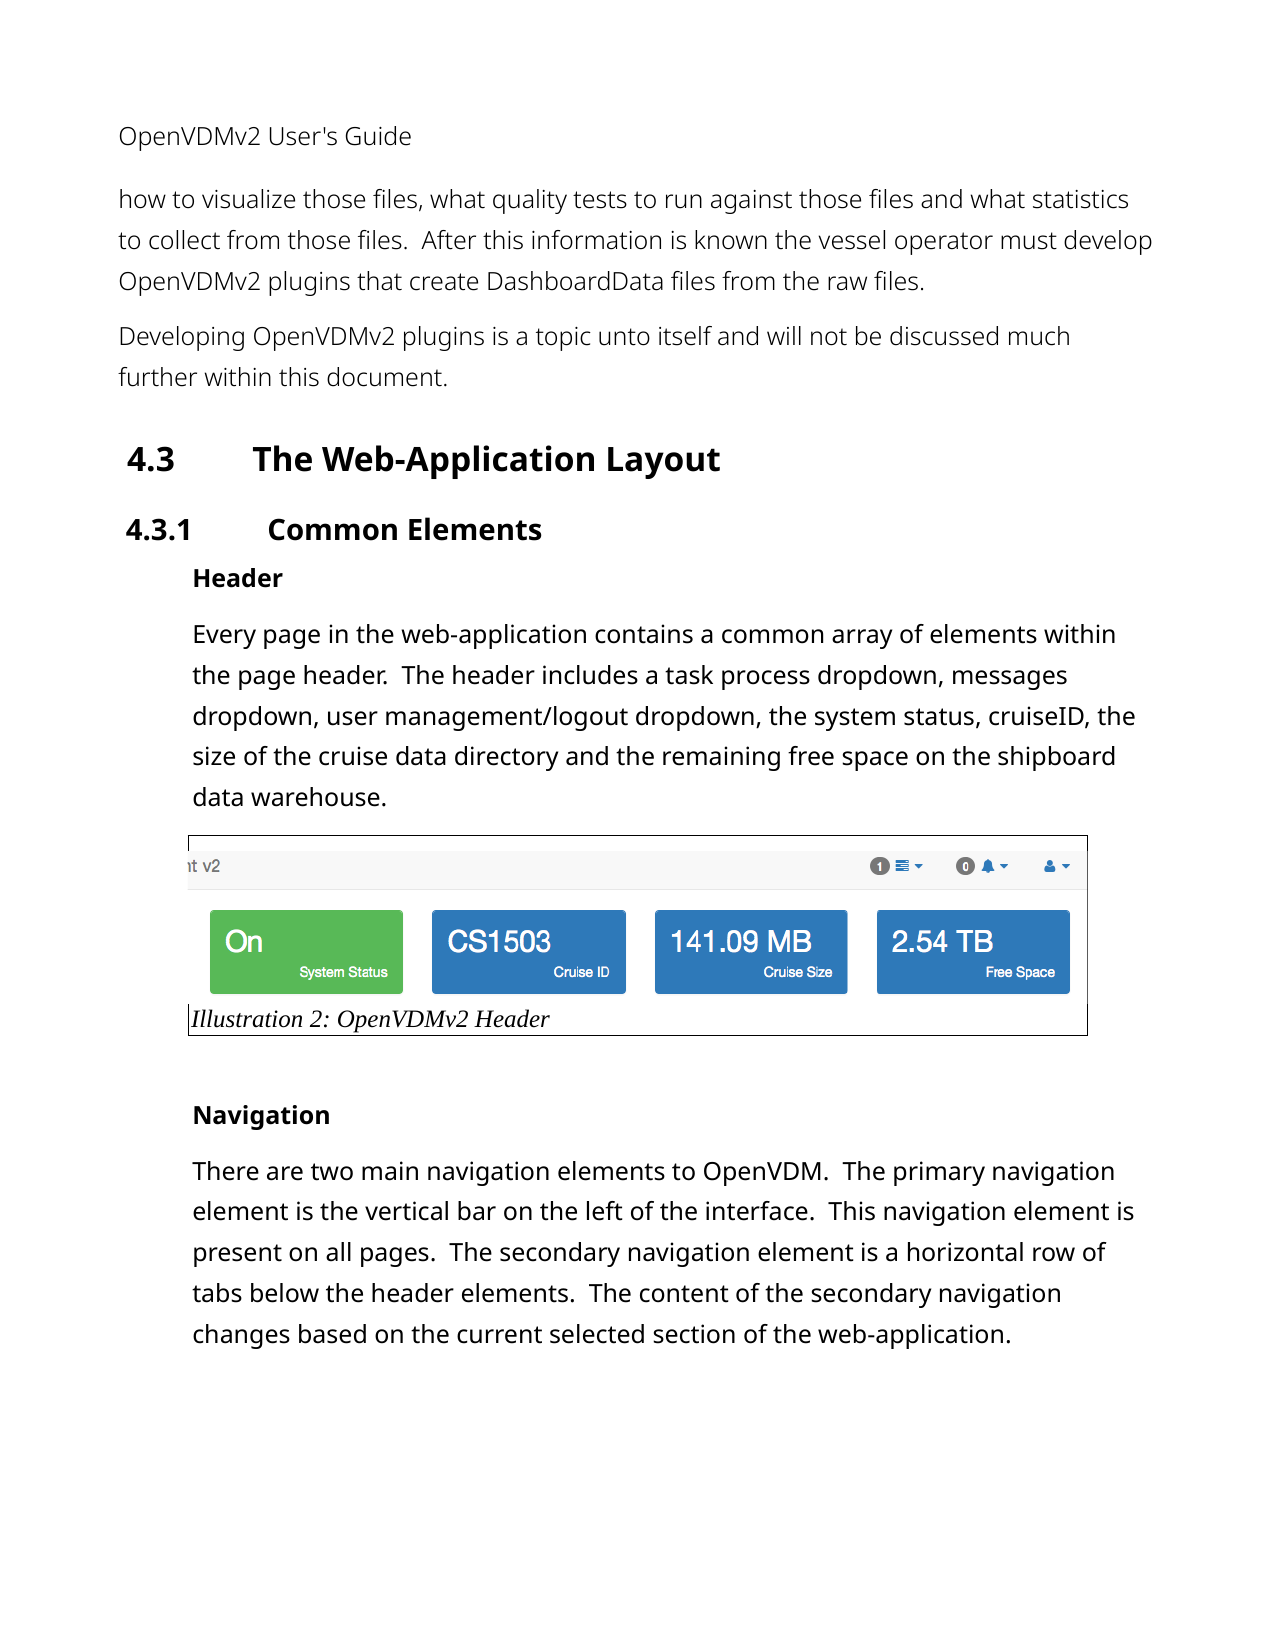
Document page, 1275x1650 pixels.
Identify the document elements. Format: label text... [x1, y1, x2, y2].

text Header [192, 561, 1157, 595]
text There are two main navigation elements to OpenVDM. The primary navigation element is the vertical bar on the left of the interface. This navigation element is present on all pages. The secondary navigation element is a horizontal row of tabs below the header elements. The content of the secondary navigation changes based on the current selected section of the web-application. [192, 1153, 1157, 1351]
text how to visualize those files, what quality tests to run against those files and what statistics to collect from those files. After this information is known the vessel operator must develop OpenVDMv2 plugins that create DashboardData files from the raw files. [118, 182, 1157, 297]
picture [187, 851, 1088, 1004]
subtitle The Web-Application Layout [118, 436, 1157, 482]
text Every page in the web-application contains a common array of elements within the page header. The header includes a task process dropdown, messages dropdown, user management/logout dropdown, the system status, cruiseID, the size of the cruise data directory and the remaining free space on the shipboard data warehouse. [192, 617, 1157, 814]
subtitle Common Elements [118, 509, 1157, 549]
text Navigation [192, 1098, 1157, 1132]
text Illustration 2: OpenVDMv2 Header [191, 1004, 1084, 1032]
text Developing OpenVDMv2 plugins is a topic unto itself and will not be discussed much further within this document. [118, 319, 1157, 394]
